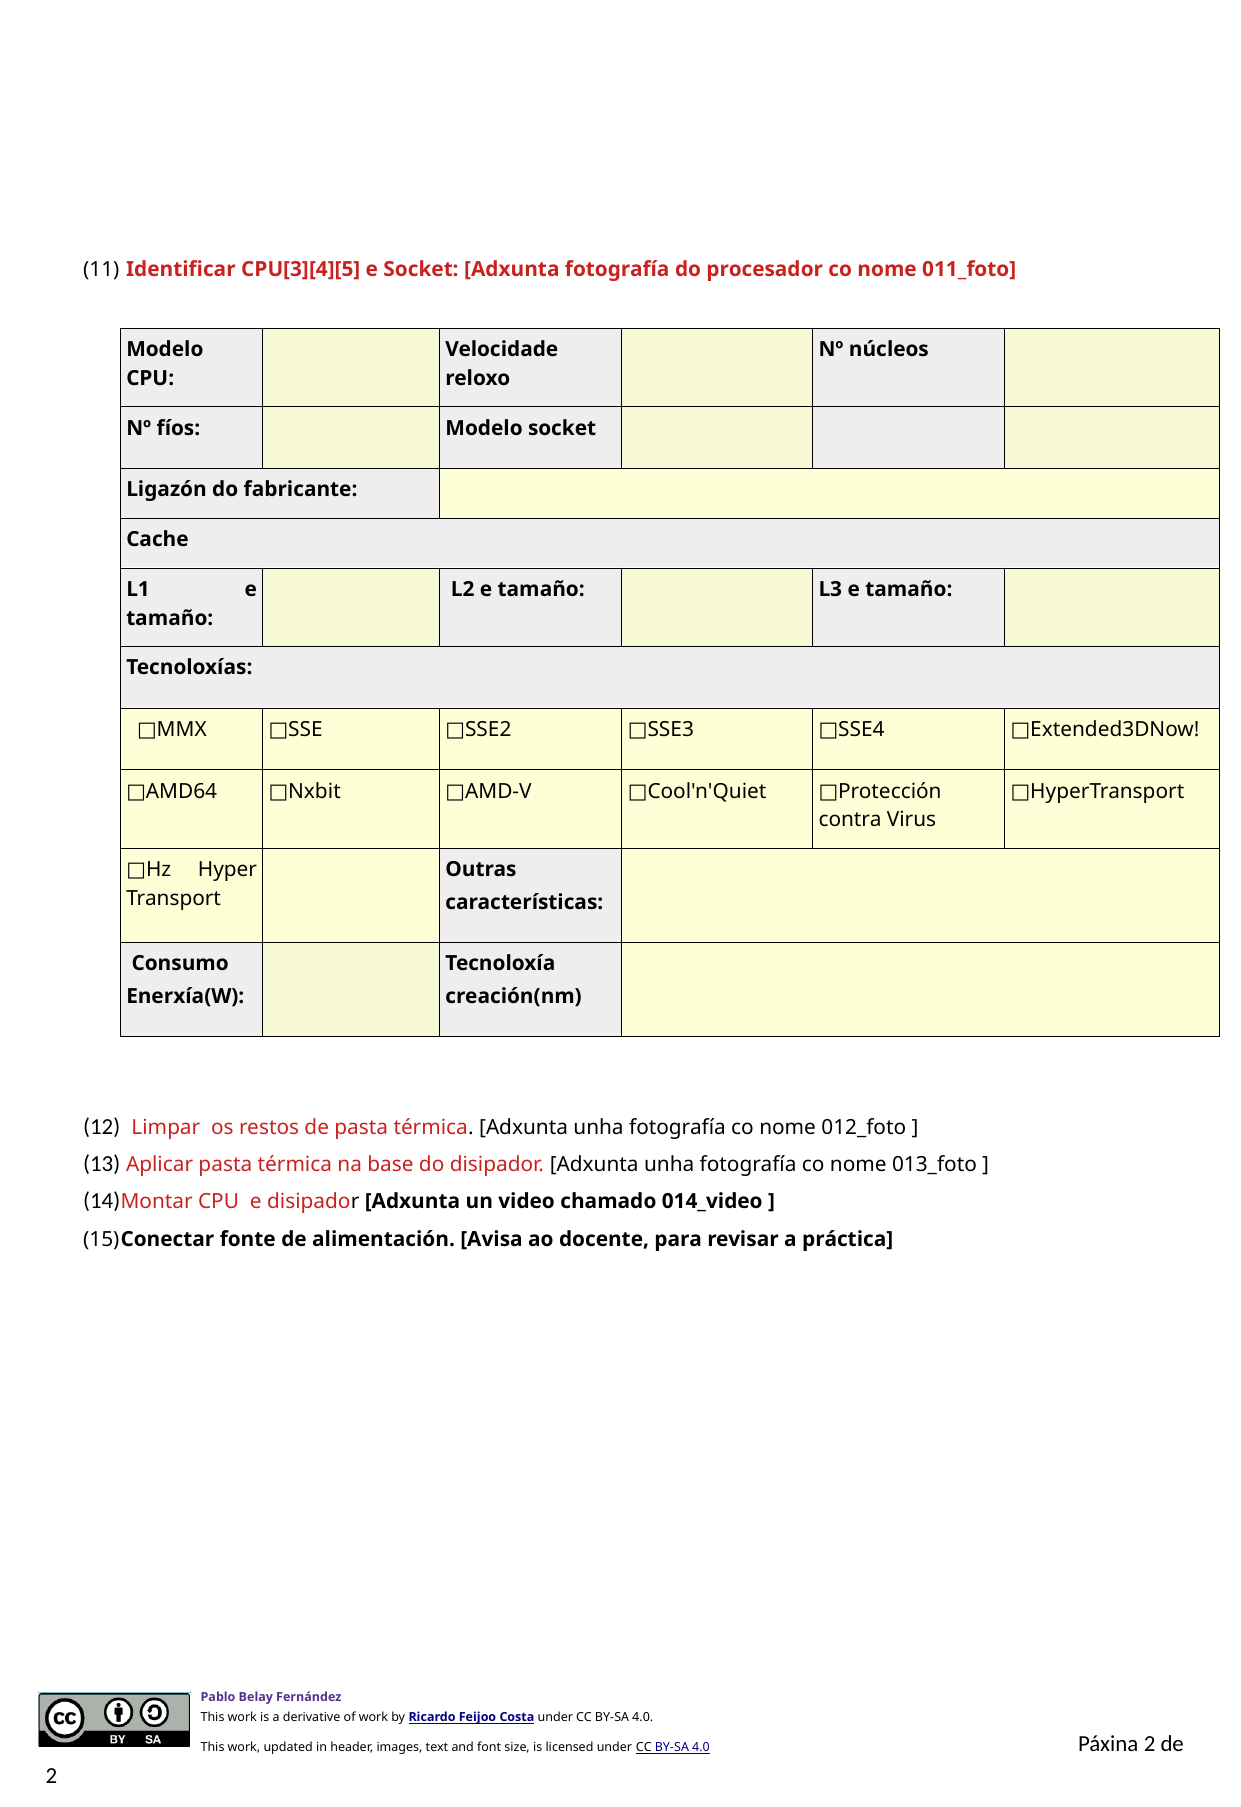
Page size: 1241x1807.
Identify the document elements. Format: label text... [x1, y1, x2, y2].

table_cell [622, 407, 812, 468]
table_cell Tecnoloxía creación(nm) [440, 943, 621, 1036]
table_cell □Extended3DNow! [1005, 709, 1219, 769]
table_cell □Nxbit [263, 770, 439, 847]
table_cell Consumo Enerxía(W): [121, 943, 262, 1036]
table_cell [622, 943, 1219, 1036]
table_cell [622, 849, 1219, 942]
table_cell [263, 943, 439, 1036]
table_cell [440, 469, 1219, 518]
table_header [622, 329, 812, 406]
picture [37, 1691, 191, 1749]
table_cell [1005, 407, 1219, 468]
table_cell □AMD64 [121, 770, 262, 847]
list Aplicar pasta térmica na base do disipador. [Adxunta unha fotografía co nome 013_foto ] [83, 1149, 1197, 1177]
table_cell Nº fíos: [121, 407, 262, 468]
table_cell [263, 407, 439, 468]
table_cell [813, 407, 1004, 468]
table_cell □SSE4 [813, 709, 1004, 769]
table_cell Ligazón do fabricante: [121, 469, 439, 518]
list Limpar os restos de pasta térmica. [Adxunta unha fotografía co nome 012_foto ] [83, 1112, 1197, 1140]
table_cell Cache [121, 519, 1219, 567]
table_cell □Hz Hyper Transport [121, 849, 262, 942]
table_header Modelo CPU: [121, 329, 262, 406]
table_cell [263, 569, 439, 646]
list Montar CPU e disipador [Adxunta un video chamado 014_video ] [83, 1186, 1197, 1215]
table_header Velocidade reloxo [440, 329, 621, 406]
table_cell □SSE3 [622, 709, 812, 769]
table_cell [1005, 569, 1219, 646]
table_cell L3 e tamaño: [813, 569, 1004, 646]
table_header Nº núcleos [813, 329, 1004, 406]
list Identificar CPU[3][4][5] e Socket: [Adxunta fotografía do procesador co nome 011_foto] [83, 254, 1197, 282]
table_cell □AMD-V [440, 770, 621, 847]
table_cell Outras características: [440, 849, 621, 942]
table_header [1005, 329, 1219, 406]
table_cell □MMX [121, 709, 262, 769]
table_cell L1 e tamaño: [121, 569, 262, 646]
table_cell □Cool'n'Quiet [622, 770, 812, 847]
list Conectar fonte de alimentación. [Avisa ao docente, para revisar a práctica] [83, 1224, 1197, 1252]
table_cell Modelo socket [440, 407, 621, 468]
table_cell □SSE [263, 709, 439, 769]
table_cell [263, 849, 439, 942]
table_cell □HyperTransport [1005, 770, 1219, 847]
table_cell L2 e tamaño: [440, 569, 621, 646]
table_header [263, 329, 439, 406]
table_cell □SSE2 [440, 709, 621, 769]
table_cell Tecnoloxías: [121, 647, 1219, 707]
table_cell [622, 569, 812, 646]
table_cell □Protección contra Virus [813, 770, 1004, 847]
